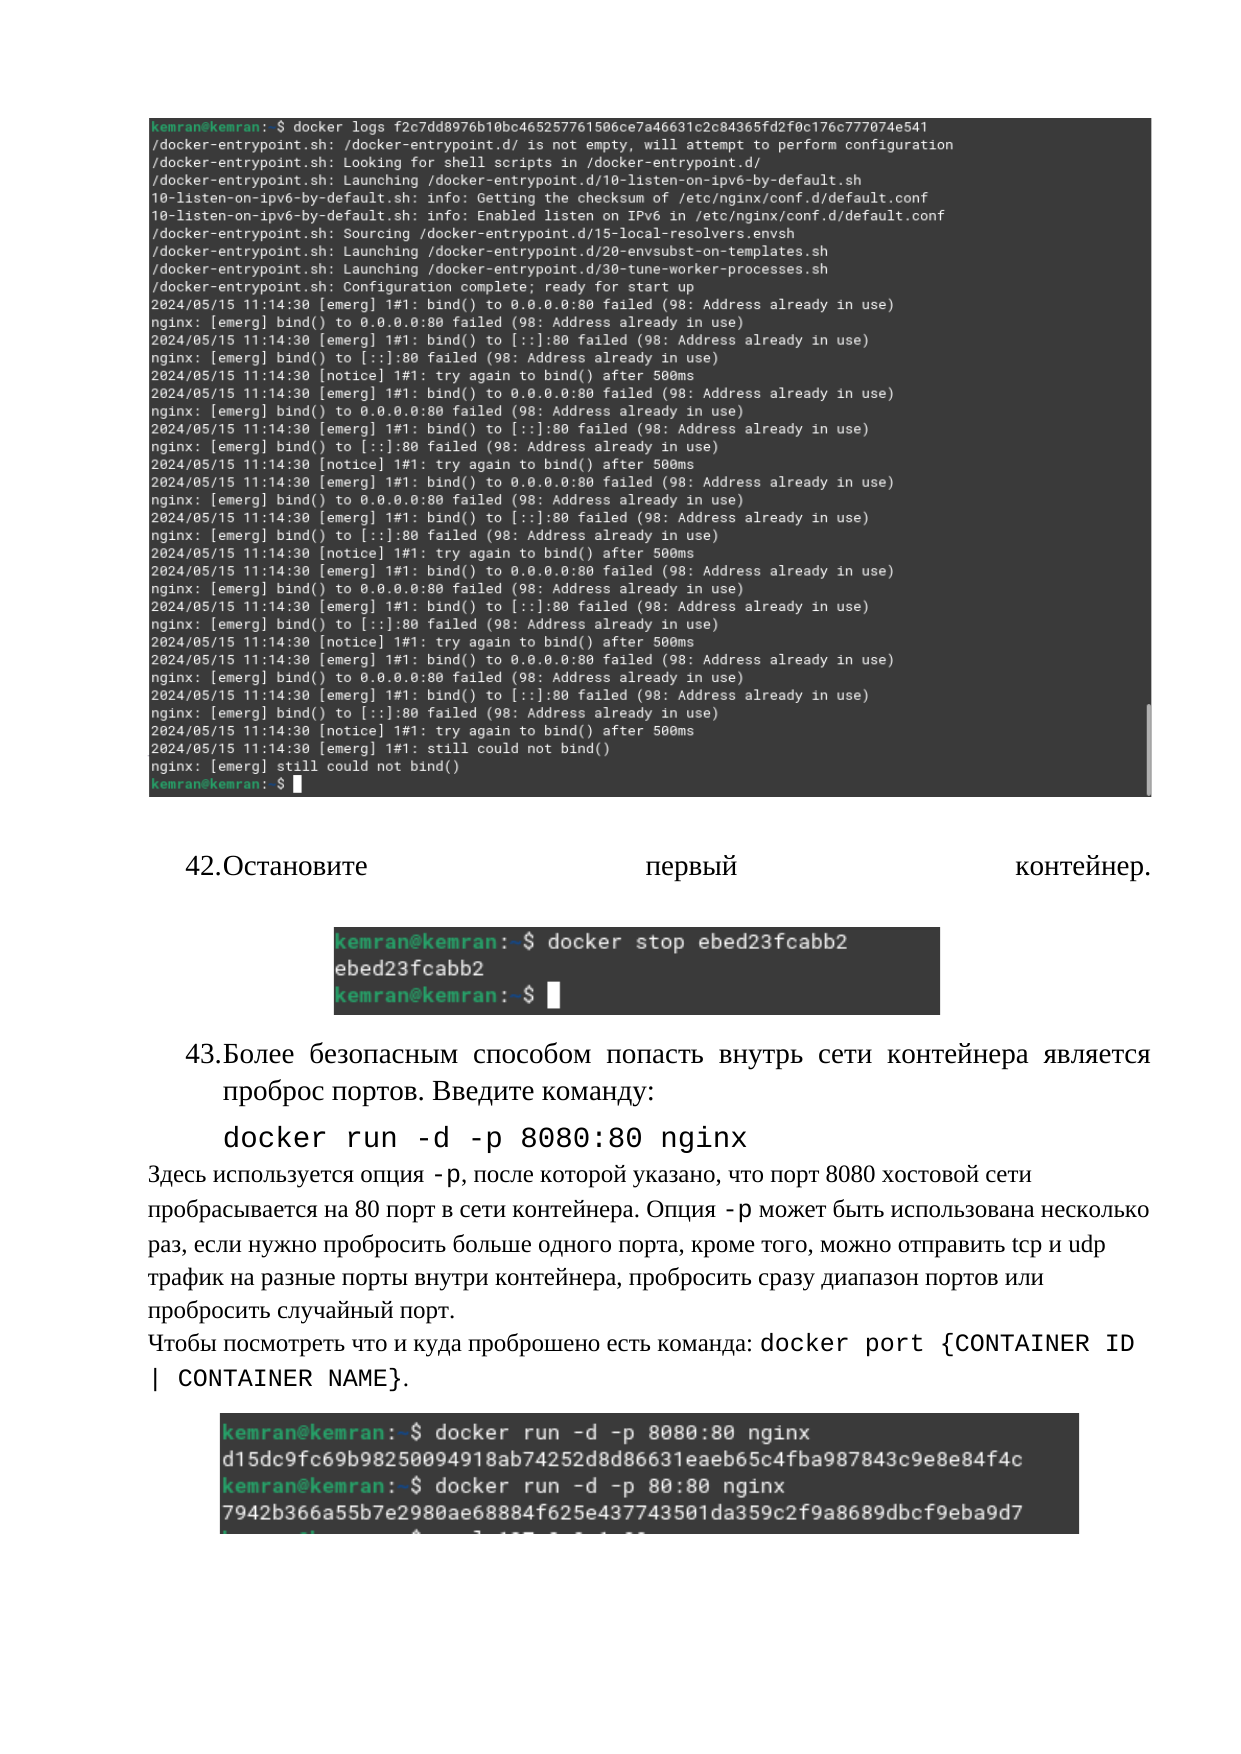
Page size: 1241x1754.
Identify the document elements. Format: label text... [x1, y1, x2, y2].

picture [333, 927, 941, 1015]
picture [219, 1413, 1080, 1534]
list Более безопасным способом попасть внутрь сети контейнера является проброс портов. Введите команду: [185, 1037, 1152, 1106]
list Остановите первый контейнер. [185, 848, 1152, 918]
list docker run -d -p 8080:80 nginx [185, 1123, 1152, 1156]
picture [147, 118, 1152, 797]
text Здесь используется опция -p, после которой указано, что порт 8080 хостовой сети пробрасывается на 80 порт в сети контейнера. Опция -p может быть использована несколько раз, если нужно пробросить больше одного порта, кроме того, можно отправить tcp и udp трафик на разные порты внутри контейнера, пробросить сразу диапазон портов или пробросить случайный порт. Чтобы посмотреть что и куда проброшено есть команда: docker port {CONTAINER ID | CONTAINER NAME}. [148, 1159, 1152, 1394]
